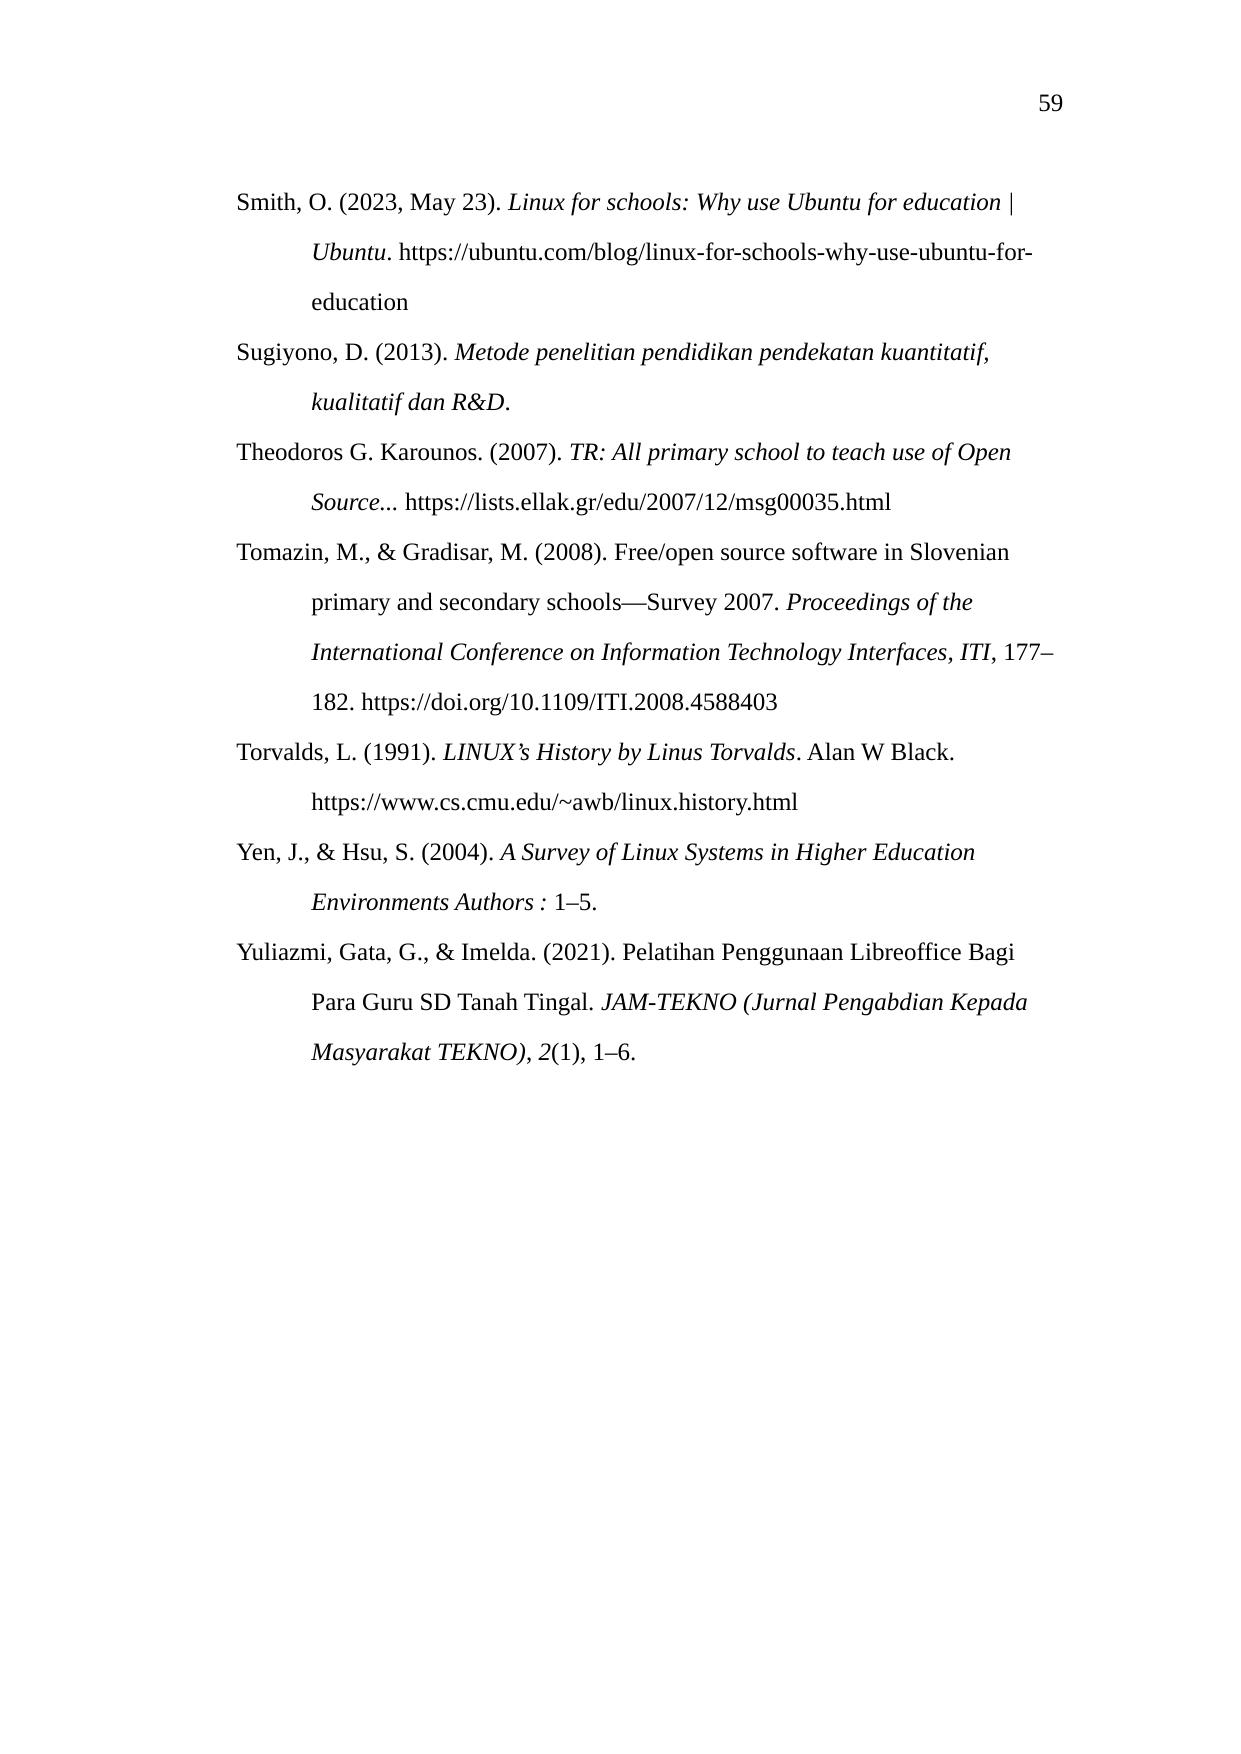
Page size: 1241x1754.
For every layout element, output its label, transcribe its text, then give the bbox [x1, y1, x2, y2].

text Smith, O. (2023, May 23). Linux for schools: Why use Ubuntu for education | Ubuntu. https://ubuntu.com/blog/linux-for-schools-why-use-ubuntu-for-education [236, 165, 1063, 315]
text Tomazin, M., & Gradisar, M. (2008). Free/open source software in Slovenian primary and secondary schools—Survey 2007. Proceedings of the International Conference on Information Technology Interfaces, ITI, 177–182. https://doi.org/10.1109/ITI.2008.4588403 [236, 515, 1063, 715]
text Torvalds, L. (1991). LINUX’s History by Linus Torvalds. Alan W Black. https://www.cs.cmu.edu/~awb/linux.history.html [236, 715, 1063, 815]
text Theodoros G. Karounos. (2007). TR: All primary school to teach use of Open Source... https://lists.ellak.gr/edu/2007/12/msg00035.html [236, 415, 1063, 515]
text Yuliazmi, Gata, G., & Imelda. (2021). Pelatihan Penggunaan Libreoffice Bagi Para Guru SD Tanah Tingal. JAM-TEKNO (Jurnal Pengabdian Kepada Masyarakat TEKNO), 2(1), 1–6. [236, 915, 1063, 1065]
text Yen, J., & Hsu, S. (2004). A Survey of Linux Systems in Higher Education Environments Authors : 1–5. [236, 815, 1063, 915]
text Sugiyono, D. (2013). Metode penelitian pendidikan pendekatan kuantitatif, kualitatif dan R&D. [236, 315, 1063, 415]
text ‌ [236, 1223, 1063, 1273]
